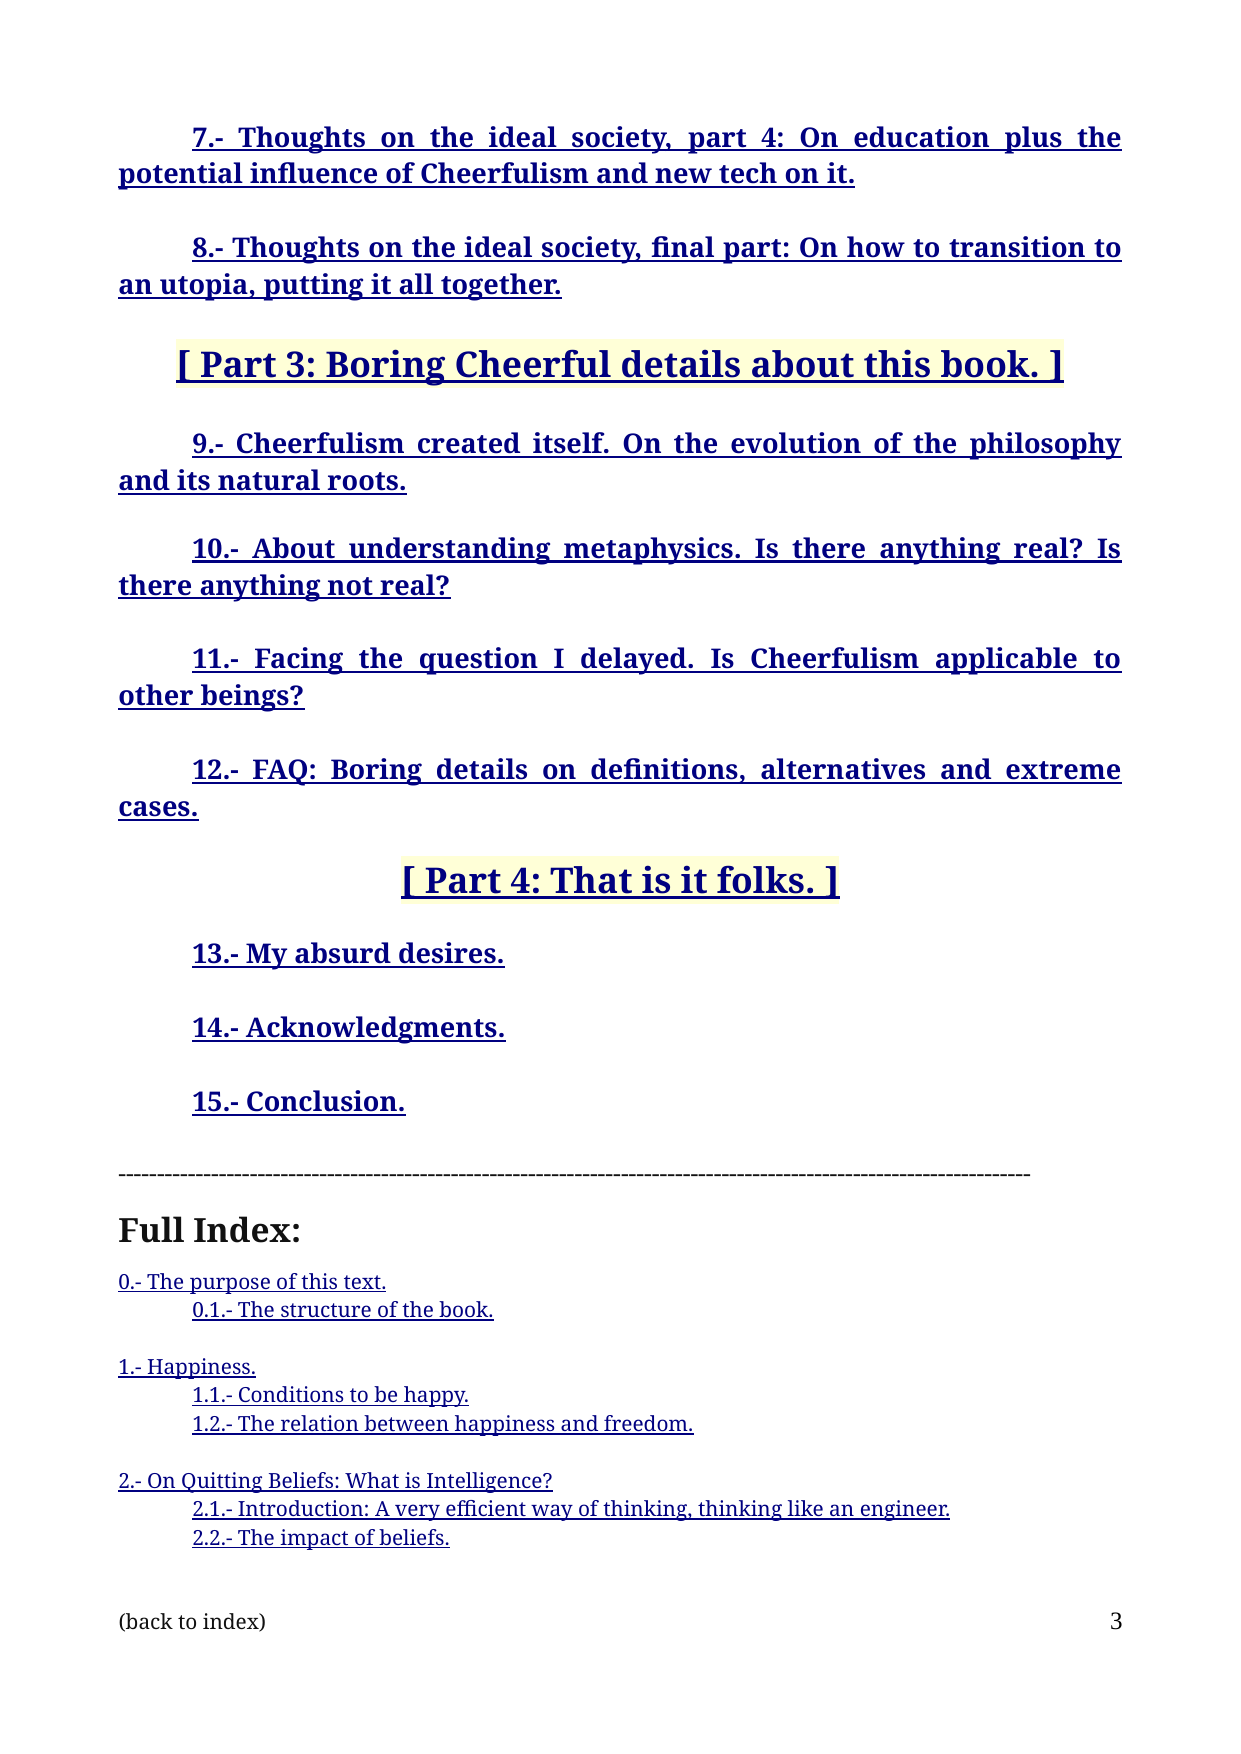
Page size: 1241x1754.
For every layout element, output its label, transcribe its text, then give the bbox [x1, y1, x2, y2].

text 2.- On Quitting Beliefs: What is Intelligence? [118, 1466, 1122, 1494]
text 10.- About understanding metaphysics. Is there anything real? Is there anything not real? [118, 529, 1122, 603]
text 0.- The purpose of this text. [118, 1267, 1122, 1295]
text [ Part 3: Boring Cheerful details about this book. ] [118, 339, 1122, 388]
text 12.- FAQ: Boring details on definitions, alternatives and extreme cases. [118, 751, 1122, 824]
text [ Part 4: That is it folks. ] [118, 856, 1122, 904]
text 8.- Thoughts on the ideal society, final part: On how to transition to an utopia, putting it all together. [118, 229, 1122, 302]
text 1.1.- Conditions to be happy. [118, 1381, 1122, 1409]
text 0.1.- The structure of the book. [118, 1295, 1122, 1324]
text Full Index: [118, 1207, 1122, 1253]
text 15.- Conclusion. [118, 1082, 1122, 1119]
text 14.- Acknowledgments. [118, 1009, 1122, 1046]
text 1.- Happiness. [118, 1352, 1122, 1381]
text 7.- Thoughts on the ideal society, part 4: On education plus the potential influence of Cheerfulism and new tech on it. [118, 118, 1122, 192]
text 13.- My absurd desires. [118, 935, 1122, 972]
text ---------------------------------------------------------------------------------------------------------------------- [118, 1156, 1122, 1190]
text 11.- Facing the question I delayed. Is Cheerfulism applicable to other beings? [118, 640, 1122, 714]
text 2.1.- Introduction: A very efficient way of thinking, thinking like an engineer. [118, 1494, 1122, 1523]
text 9.- Cheerfulism created itself. On the evolution of the philosophy and its natural roots. [118, 424, 1122, 498]
text 2.2.- The impact of beliefs. [118, 1523, 1122, 1551]
text 1.2.- The relation between happiness and freedom. [118, 1409, 1122, 1437]
